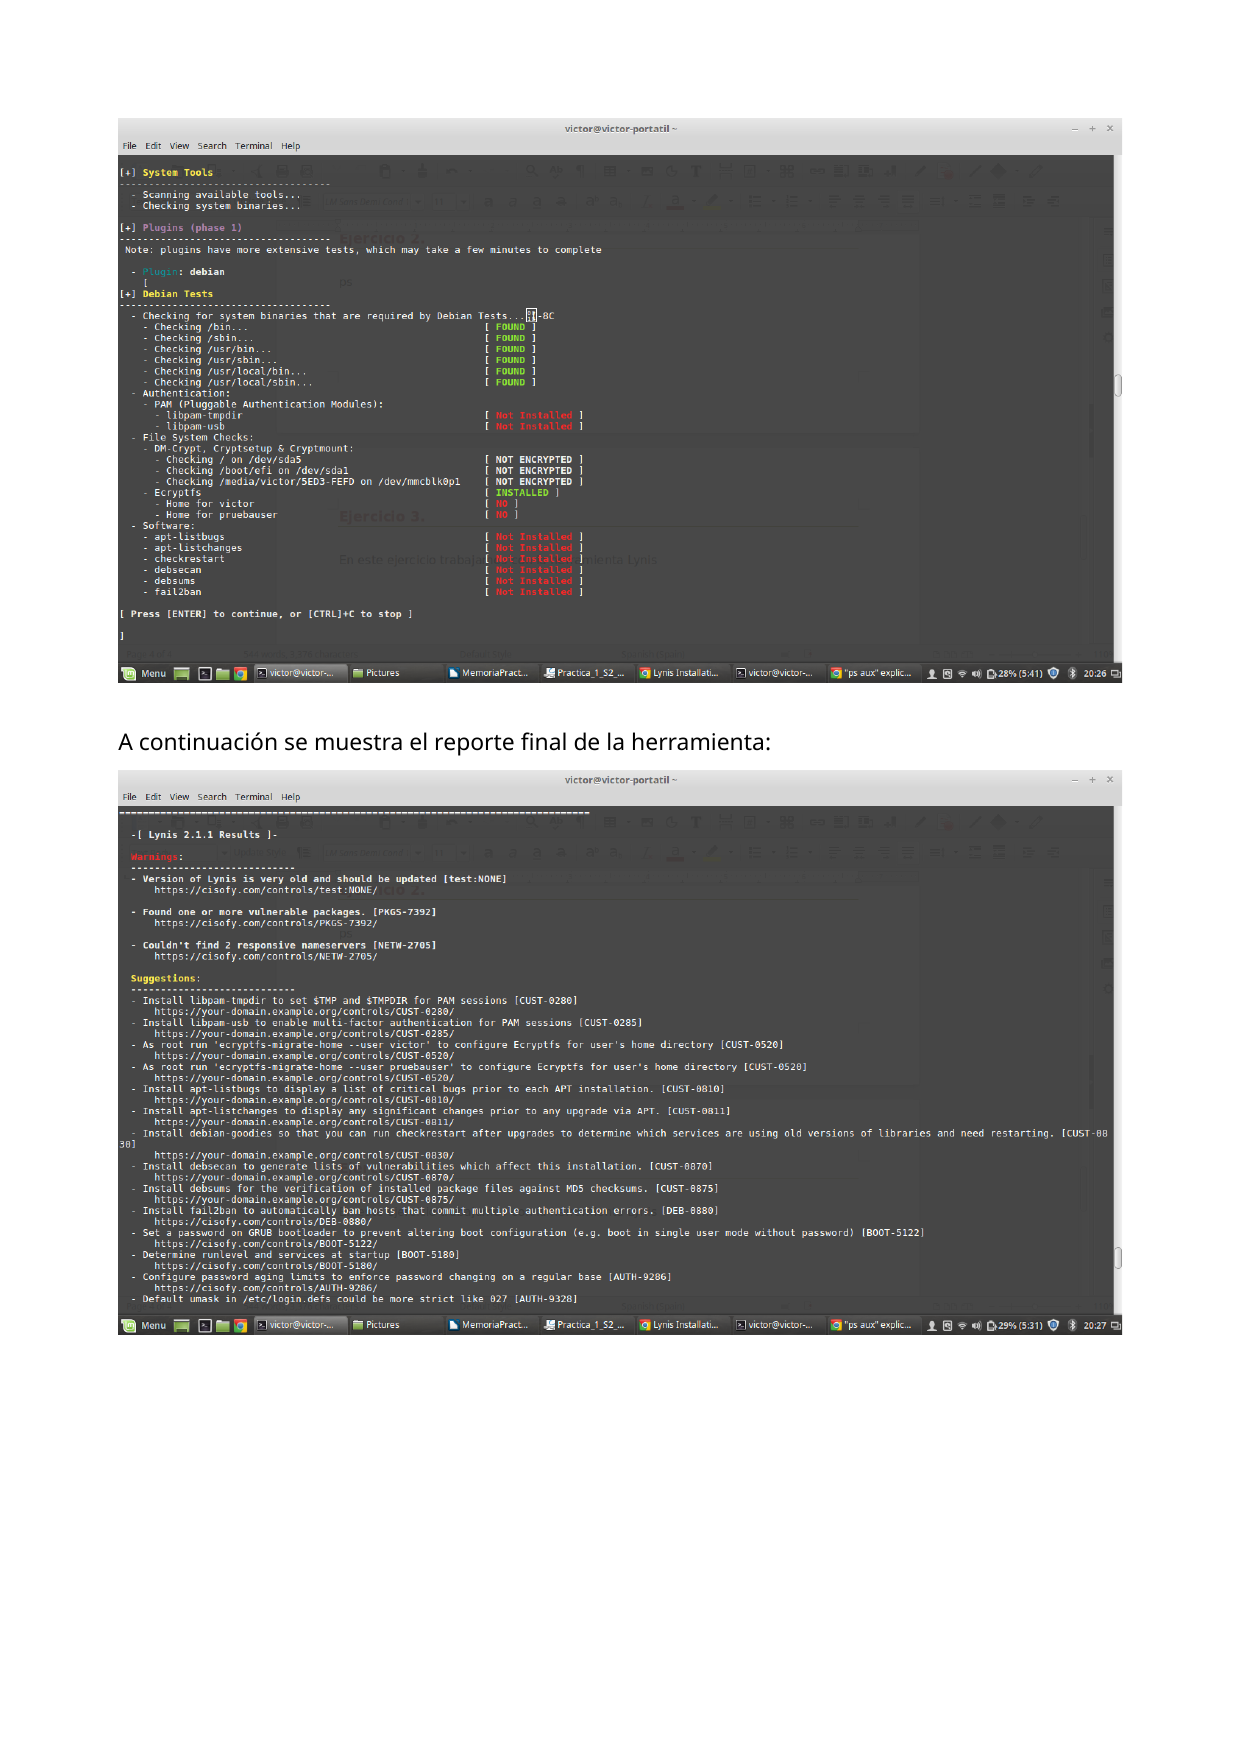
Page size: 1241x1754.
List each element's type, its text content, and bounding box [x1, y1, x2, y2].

picture [118, 118, 1123, 683]
picture [118, 770, 1123, 1335]
text A continuación se muestra el reporte final de la herramienta: [118, 726, 1122, 757]
